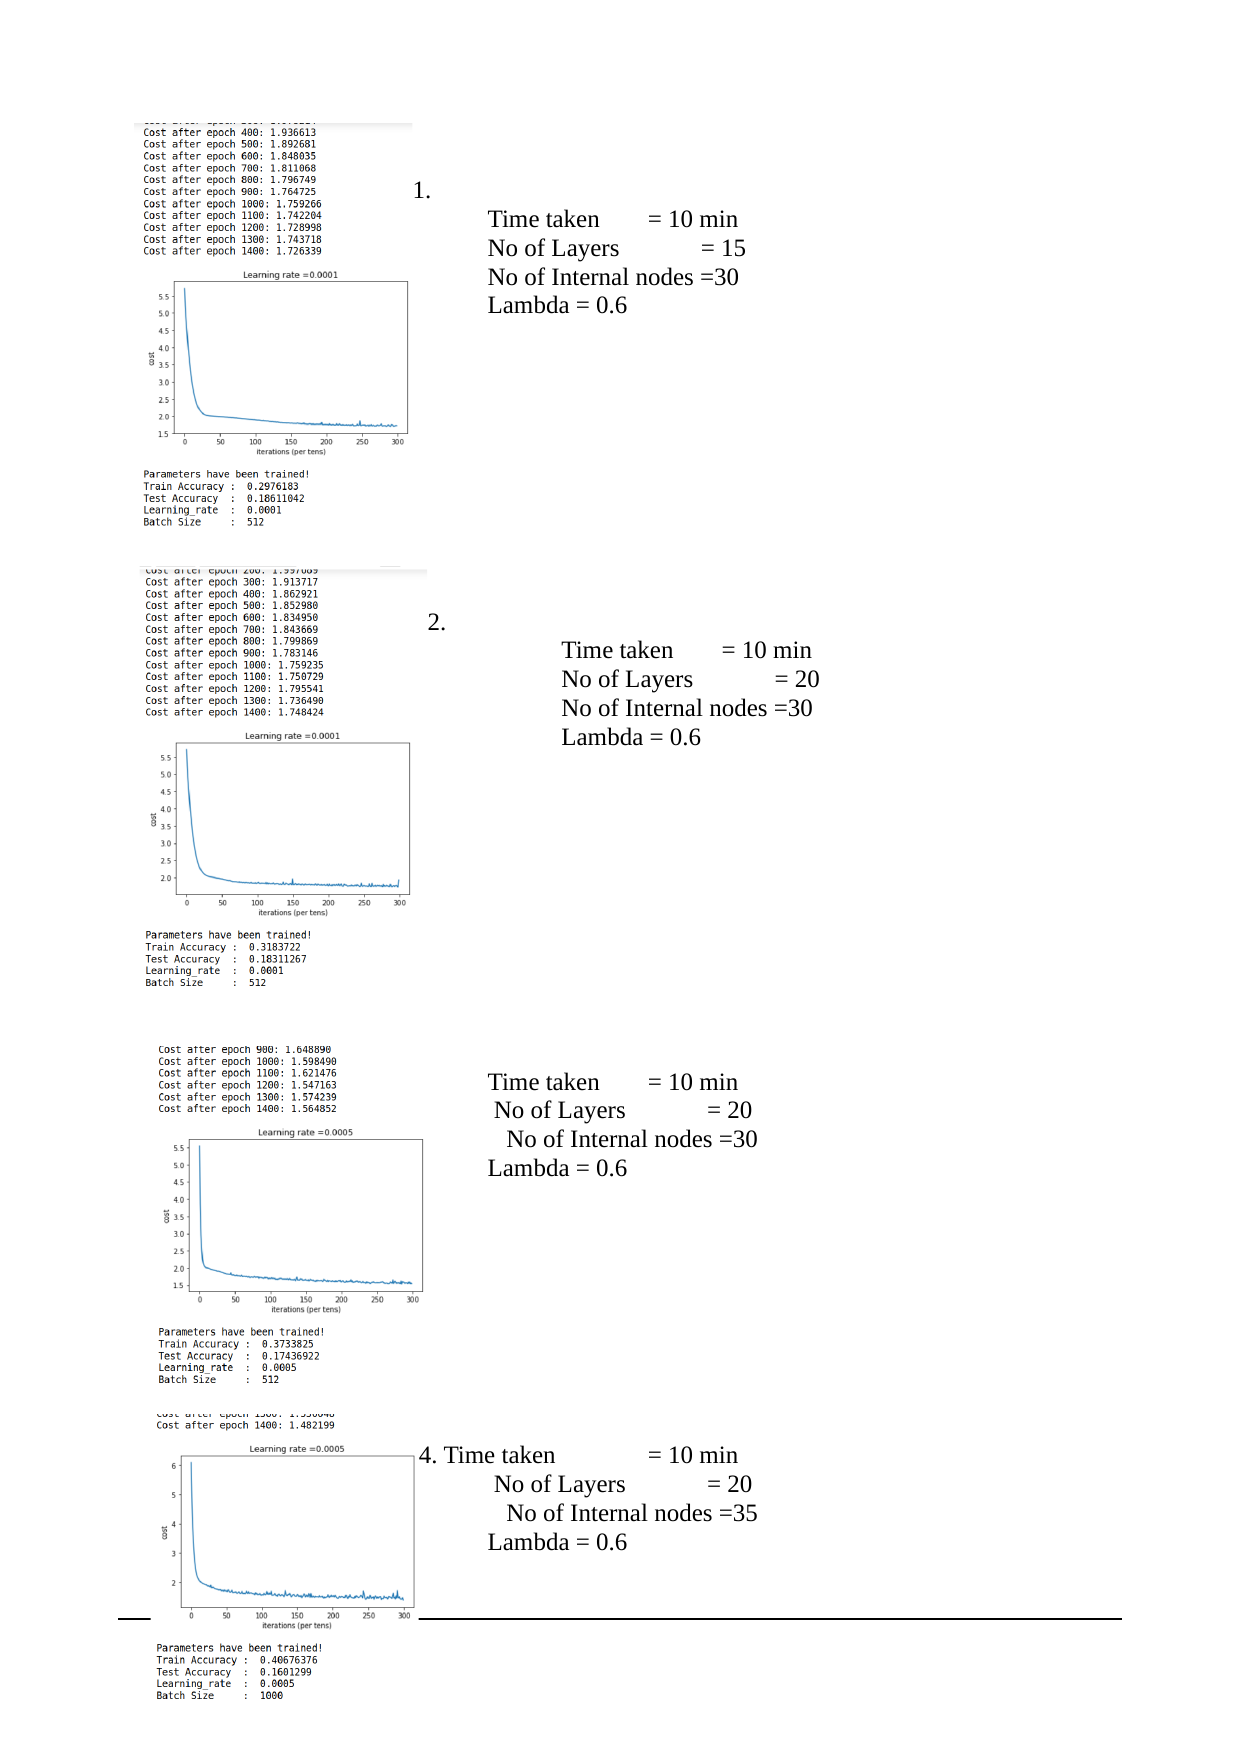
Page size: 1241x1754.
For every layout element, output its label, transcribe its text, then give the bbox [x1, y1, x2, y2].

text [118, 176, 134, 204]
text No of Layers = 20 [280, 664, 1122, 693]
text [118, 636, 139, 664]
picture [139, 566, 280, 990]
text [118, 664, 139, 693]
picture [150, 1414, 276, 1705]
text Lambda = 0.6 [284, 1153, 1122, 1182]
text 2. [280, 607, 1122, 636]
text [118, 1124, 152, 1153]
text Lambda = 0.6 [276, 1527, 1122, 1556]
text No of Internal nodes =35 [276, 1498, 1122, 1527]
text [118, 722, 139, 751]
text No of Internal nodes =30 [284, 1124, 1122, 1153]
text [118, 1067, 152, 1096]
text [118, 607, 139, 636]
text [118, 1498, 150, 1527]
text [118, 1527, 150, 1556]
text [118, 1153, 152, 1182]
text Time taken = 10 min [280, 636, 1122, 664]
text Lambda = 0.6 [280, 722, 1122, 751]
text [118, 1441, 150, 1469]
text 1. [265, 176, 1122, 204]
text No of Internal nodes =30 [280, 693, 1122, 722]
text No of Layers = 15 [265, 233, 1122, 262]
text [118, 1469, 150, 1498]
text [118, 204, 134, 233]
text [118, 233, 134, 262]
text Time taken = 10 min [284, 1067, 1122, 1096]
text [118, 1096, 152, 1124]
text Lambda = 0.6 [265, 291, 1122, 319]
text No of Internal nodes =30 [265, 262, 1122, 291]
picture [152, 1046, 284, 1387]
picture [134, 122, 265, 531]
text No of Layers = 20 [284, 1096, 1122, 1124]
text 4. Time taken = 10 min [276, 1441, 1122, 1469]
text Time taken = 10 min [265, 204, 1122, 233]
text [118, 693, 139, 722]
text No of Layers = 20 [276, 1469, 1122, 1498]
text [118, 291, 134, 319]
